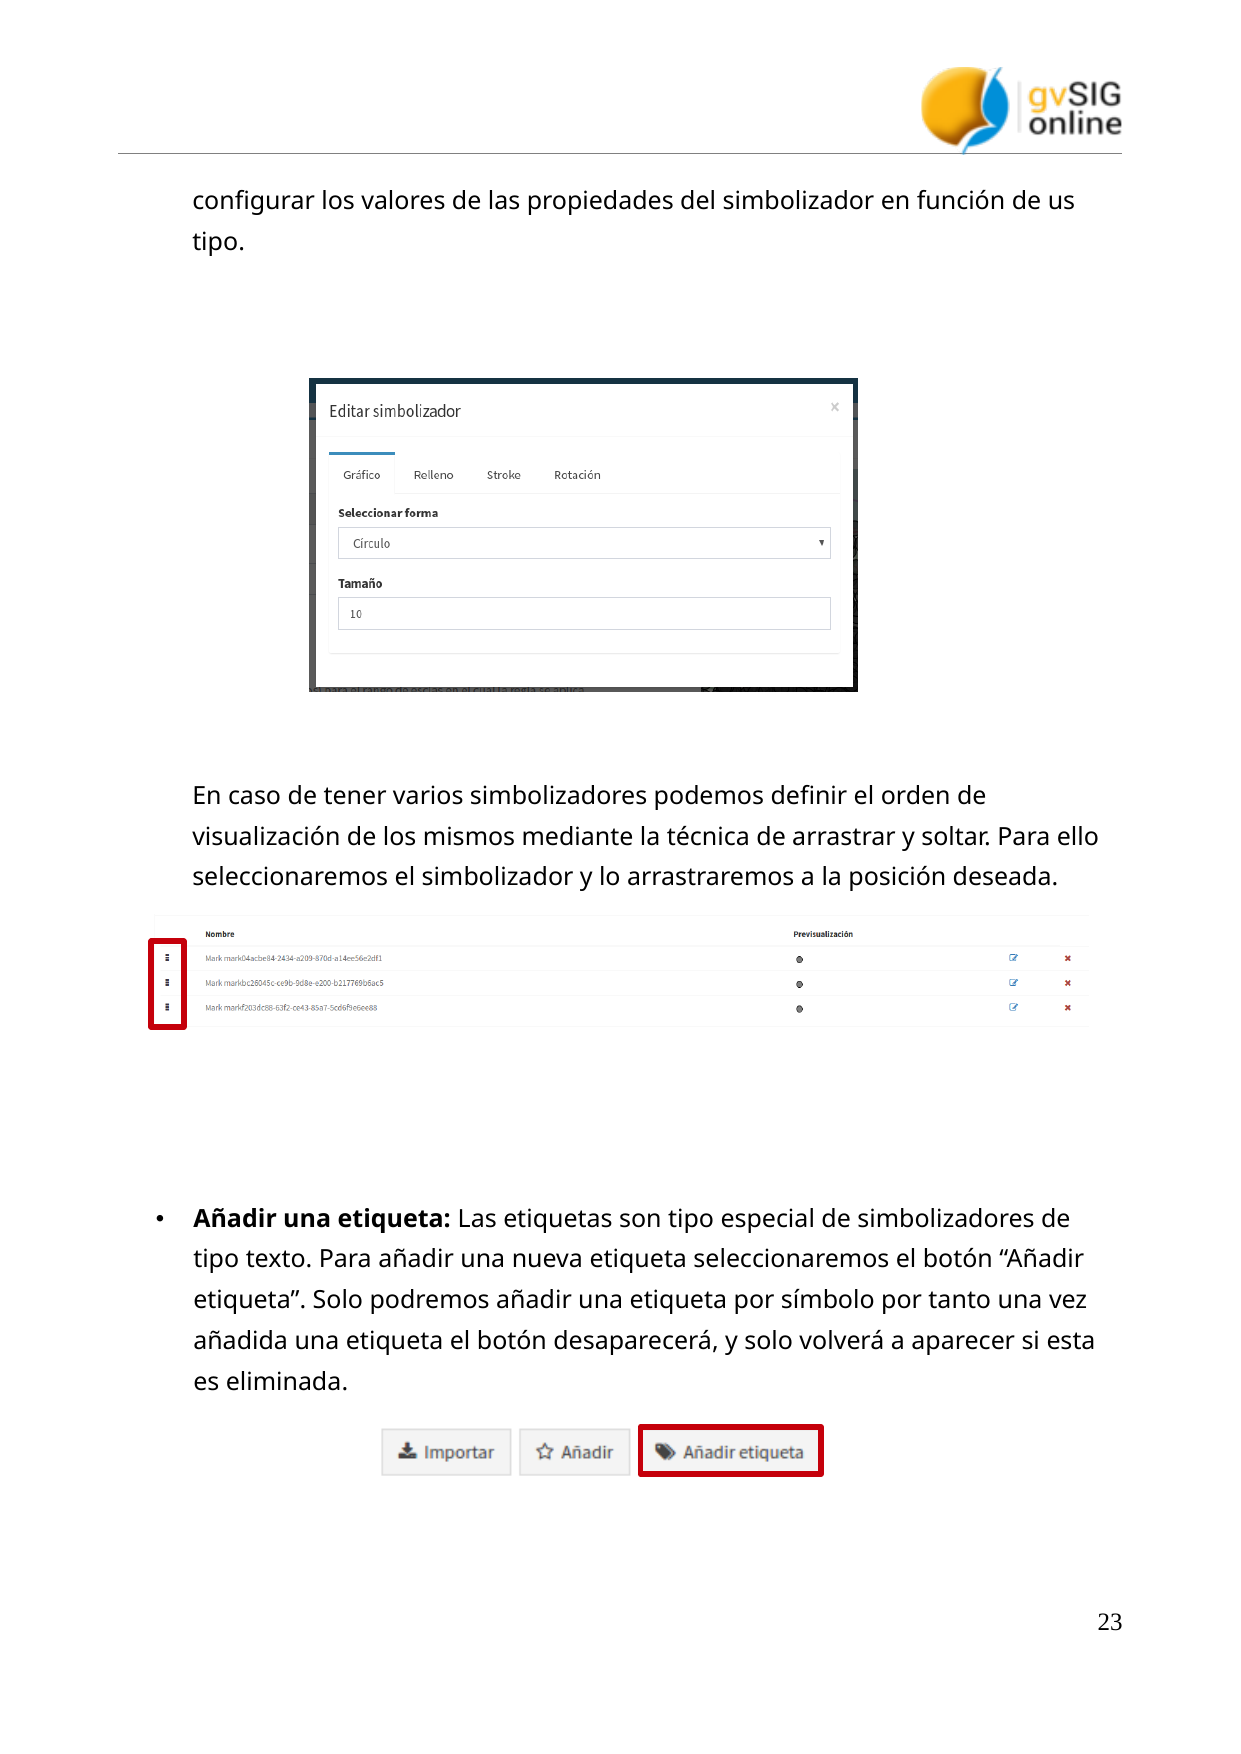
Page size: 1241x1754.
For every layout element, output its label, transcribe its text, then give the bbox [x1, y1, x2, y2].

text En caso de tener varios simbolizadores podemos definir el orden de visualización de los mismos mediante la técnica de arrastrar y soltar. Para ello seleccionaremos el simbolizador y lo arrastraremos a la posición deseada. [192, 777, 1122, 893]
picture [377, 1421, 828, 1487]
picture [309, 378, 858, 692]
text configurar los valores de las propiedades del simbolizador en función de us tipo. [192, 182, 1122, 257]
picture [154, 944, 181, 1024]
picture [151, 914, 1089, 1028]
list Añadir una etiqueta: Las etiquetas son tipo especial de simbolizadores de tipo texto. Para añadir una nueva etiqueta seleccionaremos el botón “Añadir etiqueta”. Solo podremos añadir una etiqueta por símbolo por tanto una vez añadida una etiqueta el botón desaparecerá, y solo volverá a aparecer si esta es eliminada. [156, 1200, 1122, 1398]
picture [921, 67, 1122, 155]
